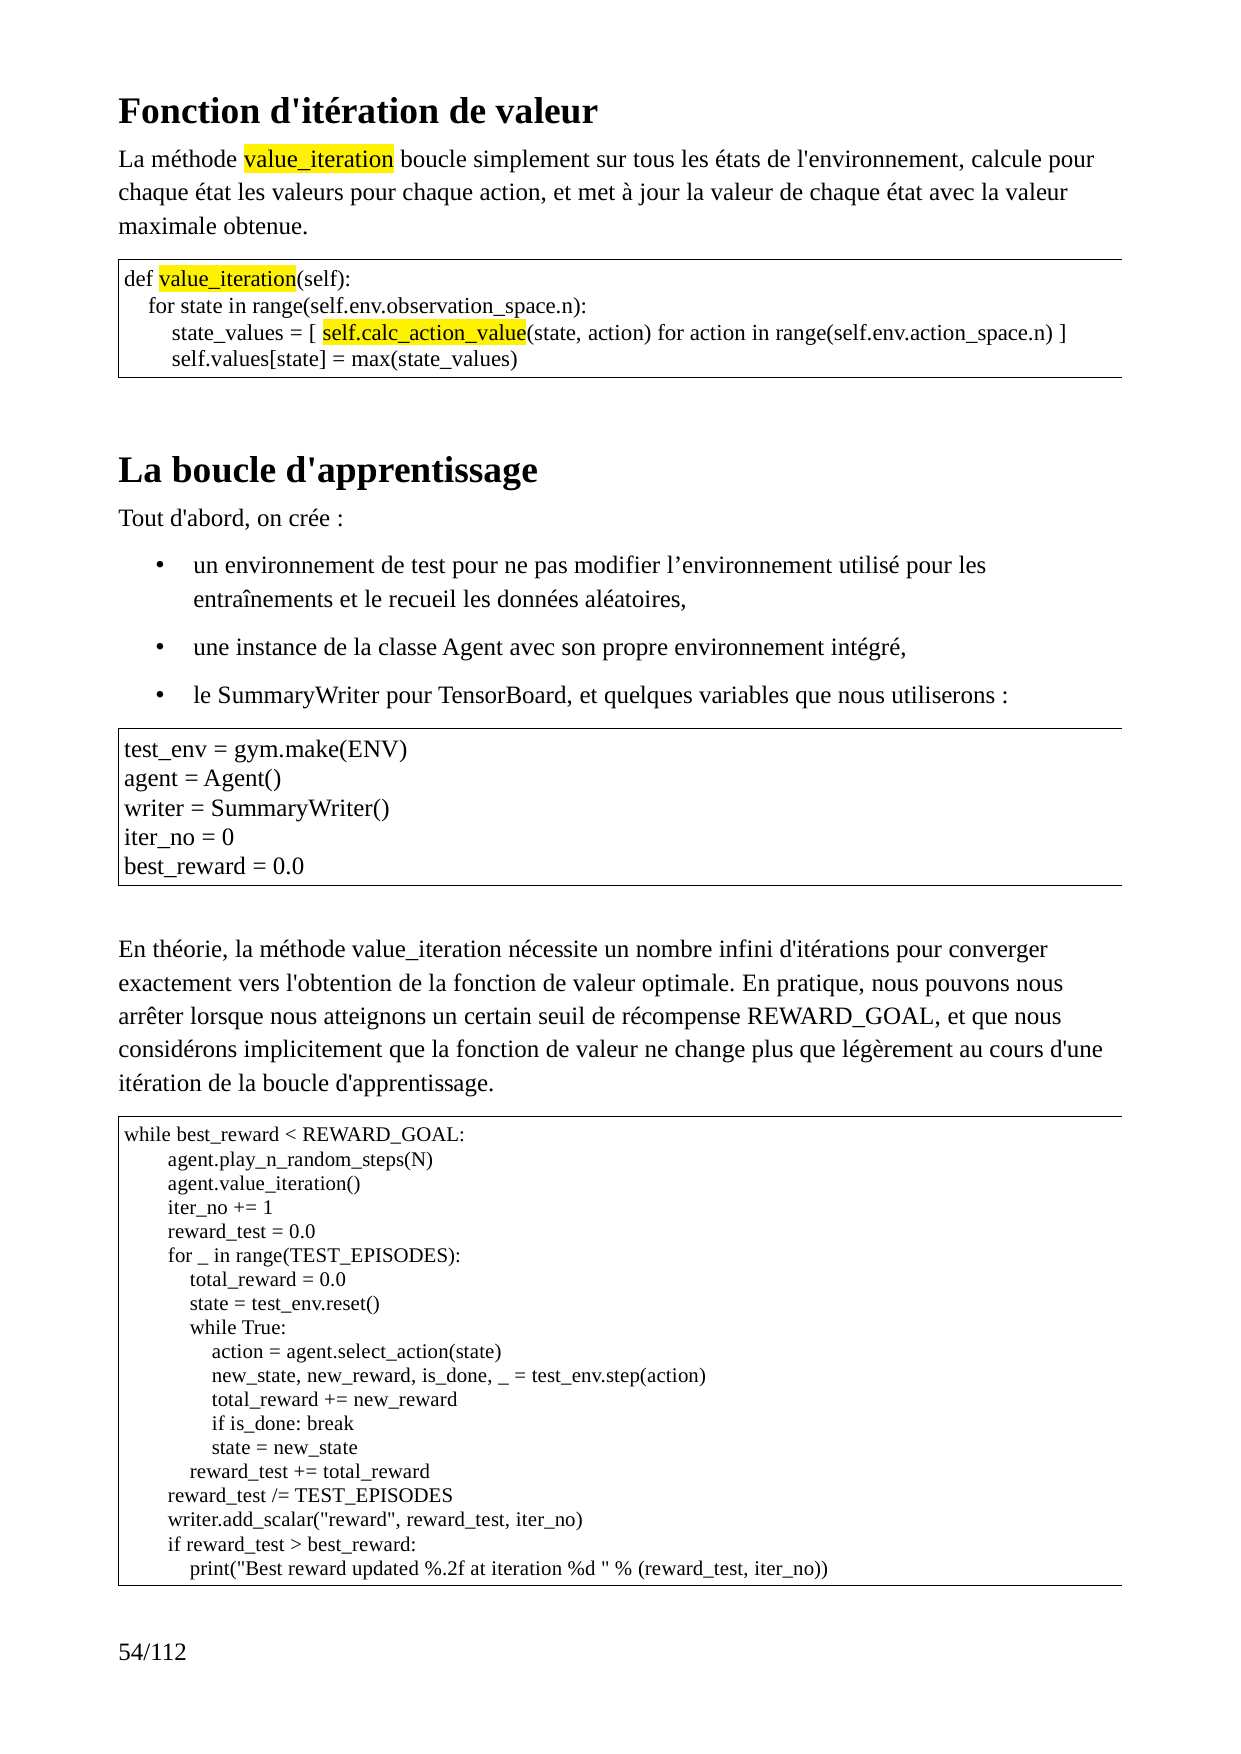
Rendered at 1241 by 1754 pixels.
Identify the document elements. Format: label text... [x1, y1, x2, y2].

text En théorie, la méthode value_iteration nécessite un nombre infini d'itérations pour converger exactement vers l'obtention de la fonction de valeur optimale. En pratique, nous pouvons nous arrêter lorsque nous atteignons un certain seuil de récompense REWARD_GOAL, et que nous considérons implicitement que la fonction de valeur ne change plus que légèrement au cours d'une itération de la boucle d'apprentissage. [118, 934, 1122, 1097]
table_header test_env = gym.make(ENV) agent = Agent() writer = SummaryWriter() iter_no = 0 best_reward = 0.0 [119, 729, 1122, 885]
list une instance de la classe Agent avec son propre environnement intégré, [156, 632, 1122, 661]
text Tout d'abord, on crée : [118, 502, 1122, 532]
subtitle La boucle d'apprentissage [118, 447, 1122, 490]
list le SummaryWriter pour TensorBoard, et quelques variables que nous utiliserons : [156, 679, 1122, 709]
table_header def value_iteration(self): for state in range(self.env.observation_space.n): state_values = [ self.calc_action_value(state, action) for action in range(self.env.action_space.n) ] self.values[state] = max(state_values) [119, 260, 1122, 377]
list un environnement de test pour ne pas modifier l’environnement utilisé pour les entraînements et le recueil les données aléatoires, [156, 550, 1122, 613]
subtitle Fonction d'itération de valeur [118, 88, 1122, 131]
table_header while best_reward < REWARD_GOAL: agent.play_n_random_steps(N) agent.value_iteration() iter_no += 1 reward_test = 0.0 for _ in range(TEST_EPISODES): total_reward = 0.0 state = test_env.reset() while True: action = agent.select_action(state) new_state, new_reward, is_done, _ = test_env.step(action) total_reward += new_reward if is_done: break state = new_state reward_test += total_reward reward_test /= TEST_EPISODES writer.add_scalar("reward", reward_test, iter_no) if reward_test > best_reward: print("Best reward updated %.2f at iteration %d " % (reward_test, iter_no)) [119, 1117, 1122, 1585]
text La méthode value_iteration boucle simplement sur tous les états de l'environnement, calcule pour chaque état les valeurs pour chaque action, et met à jour la valeur de chaque état avec la valeur maximale obtenue. [118, 144, 1122, 240]
